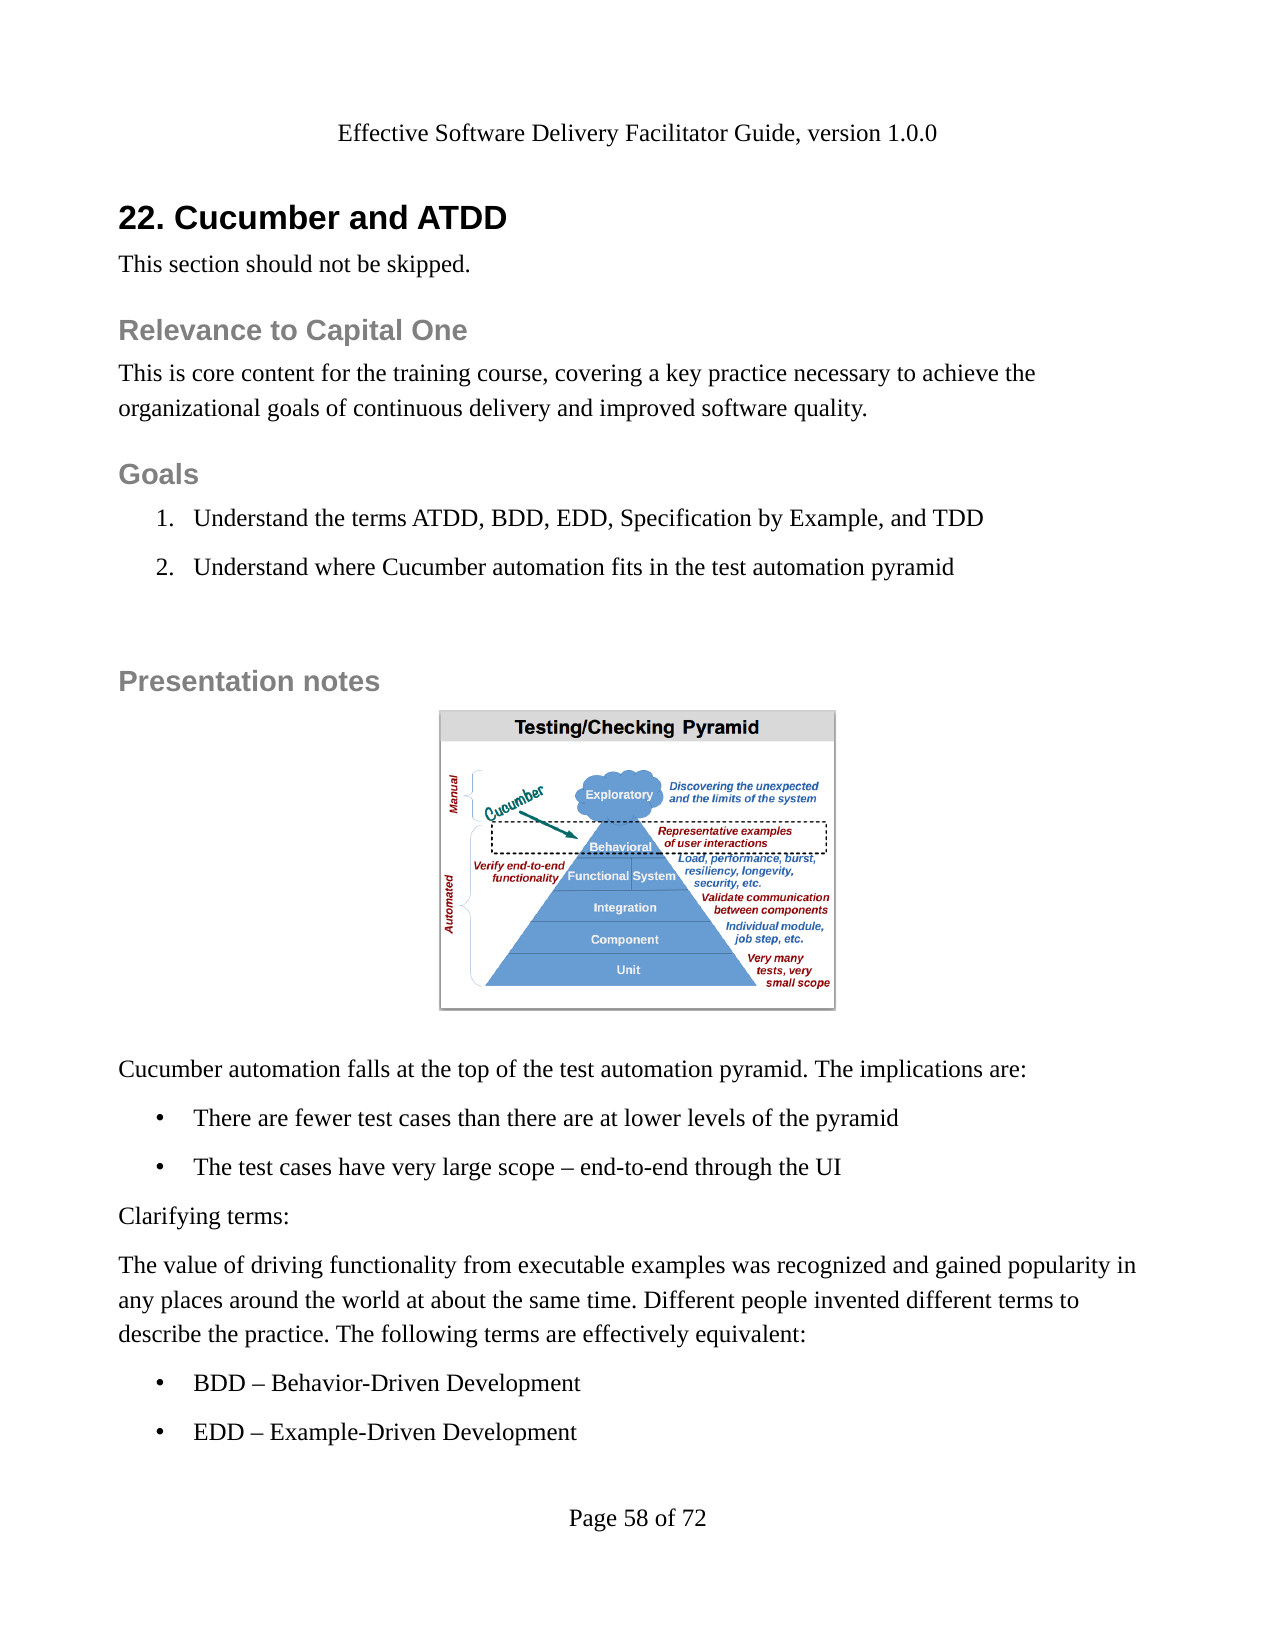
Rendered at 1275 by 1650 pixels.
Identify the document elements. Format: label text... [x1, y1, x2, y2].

list Understand where Cucumber automation fits in the test automation pyramid [156, 552, 1157, 581]
text Cucumber automation falls at the top of the test automation pyramid. The implications are: [118, 1054, 1157, 1083]
list Understand the terms ATDD, BDD, EDD, Specification by Example, and TDD [156, 503, 1157, 531]
text Clarifying terms: [118, 1201, 1157, 1230]
text This is core content for the training course, covering a key practice necessary to achieve the organizational goals of continuous delivery and improved software quality. [118, 358, 1157, 422]
text The value of driving functionality from executable examples was recognized and gained popularity in any places around the world at about the same time. Different people invented different terms to describe the practice. The following terms are effectively equivalent: [118, 1250, 1157, 1348]
subtitle Goals [118, 457, 1157, 490]
text This section should not be skipped. [118, 249, 1157, 278]
list BDD – Behavior-Driven Development [156, 1368, 1157, 1397]
list EDD – Example-Driven Development [156, 1417, 1157, 1446]
list There are fewer test cases than there are at lower levels of the pyramid [156, 1103, 1157, 1132]
subtitle Relevance to Capital One [118, 312, 1157, 346]
list The test cases have very large scope – end-to-end through the UI [156, 1152, 1157, 1181]
subtitle 22. Cucumber and ATDD [118, 198, 1157, 236]
picture [438, 710, 837, 1011]
subtitle Presentation notes [118, 664, 1157, 698]
